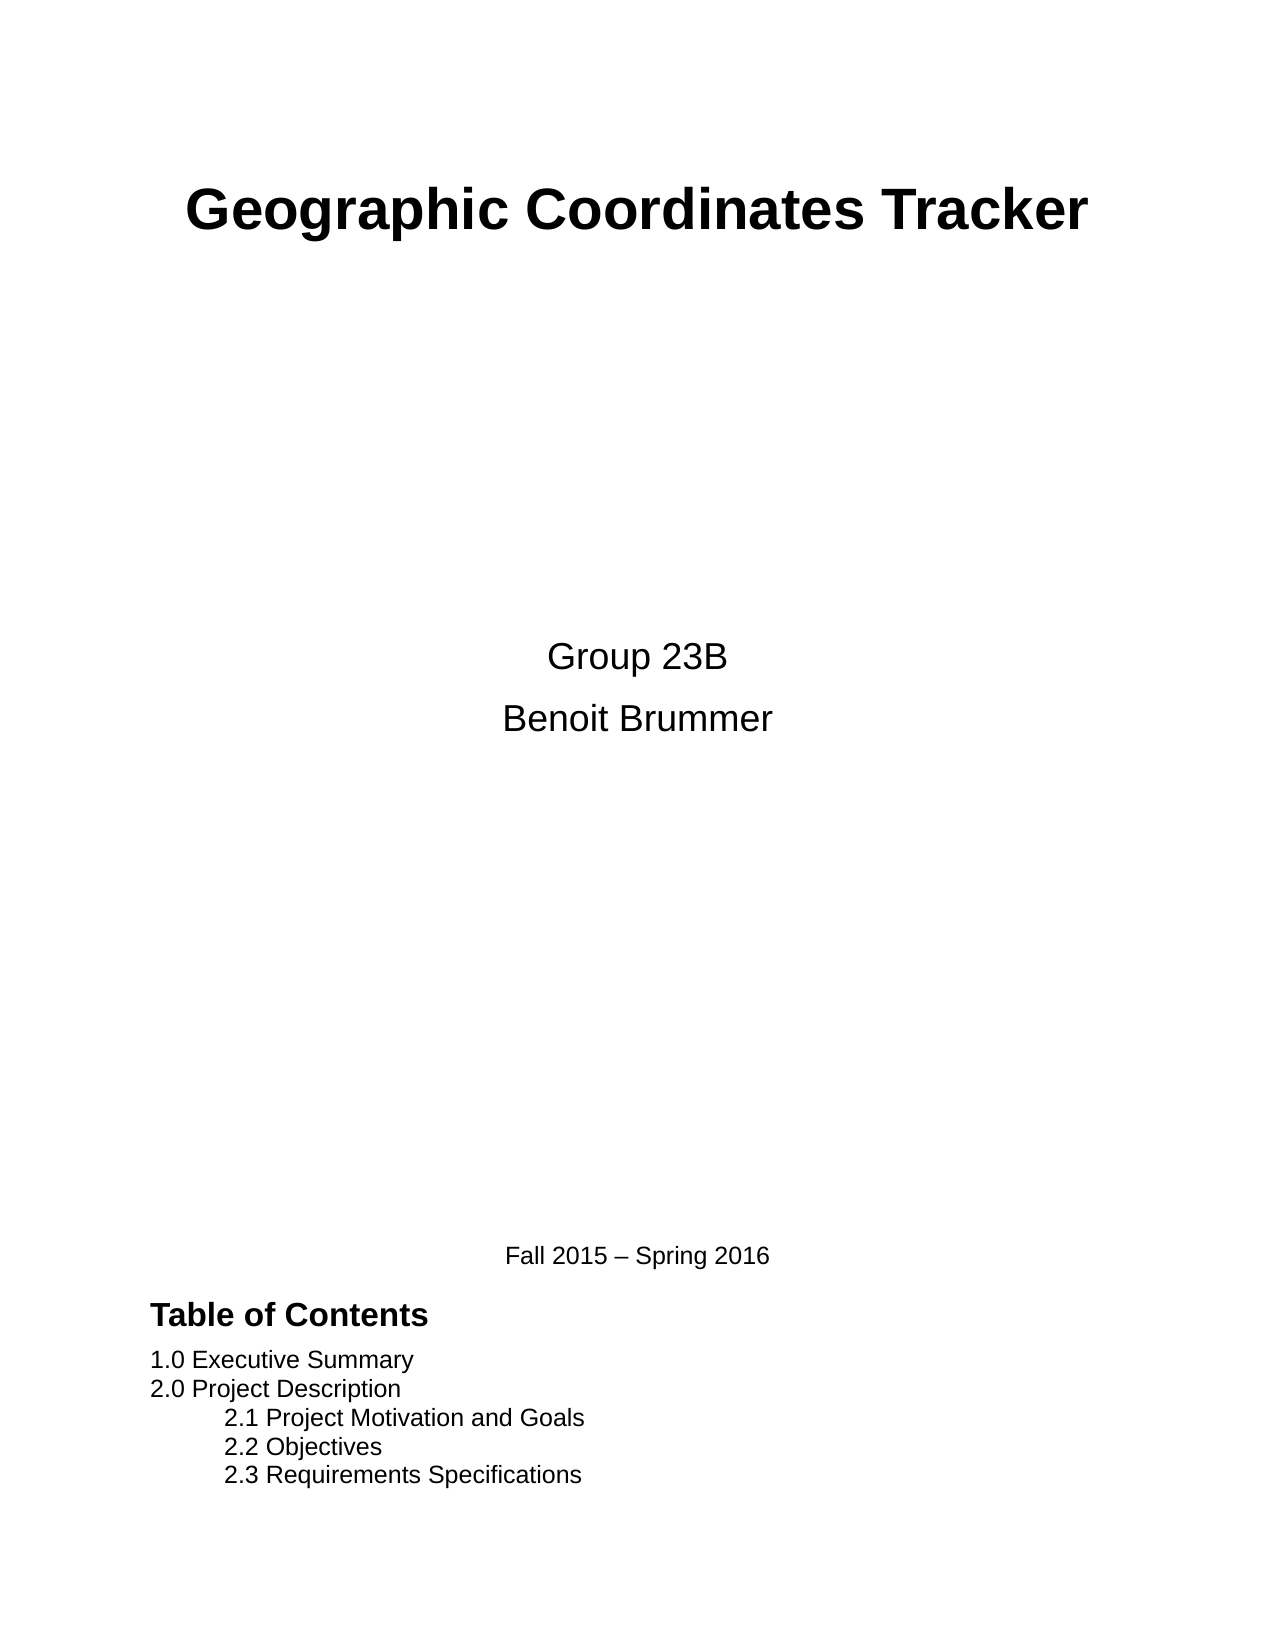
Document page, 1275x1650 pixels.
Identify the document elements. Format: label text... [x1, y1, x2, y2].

text Fall 2015 – Spring 2016 [150, 1241, 1125, 1269]
text 2.1 Project Motivation and Goals [150, 1403, 1125, 1432]
text 2.2 Objectives [150, 1432, 1125, 1461]
text 2.3 Requirements Specifications [150, 1461, 1125, 1489]
text 2.0 Project Description [150, 1374, 1125, 1403]
text 1.0 Executive Summary [150, 1346, 1125, 1374]
title Geographic Coordinates Tracker [150, 175, 1125, 242]
subtitle Group 23B [150, 634, 1125, 678]
subtitle Table of Contents [150, 1294, 1125, 1333]
subtitle Benoit Brummer [150, 696, 1125, 739]
